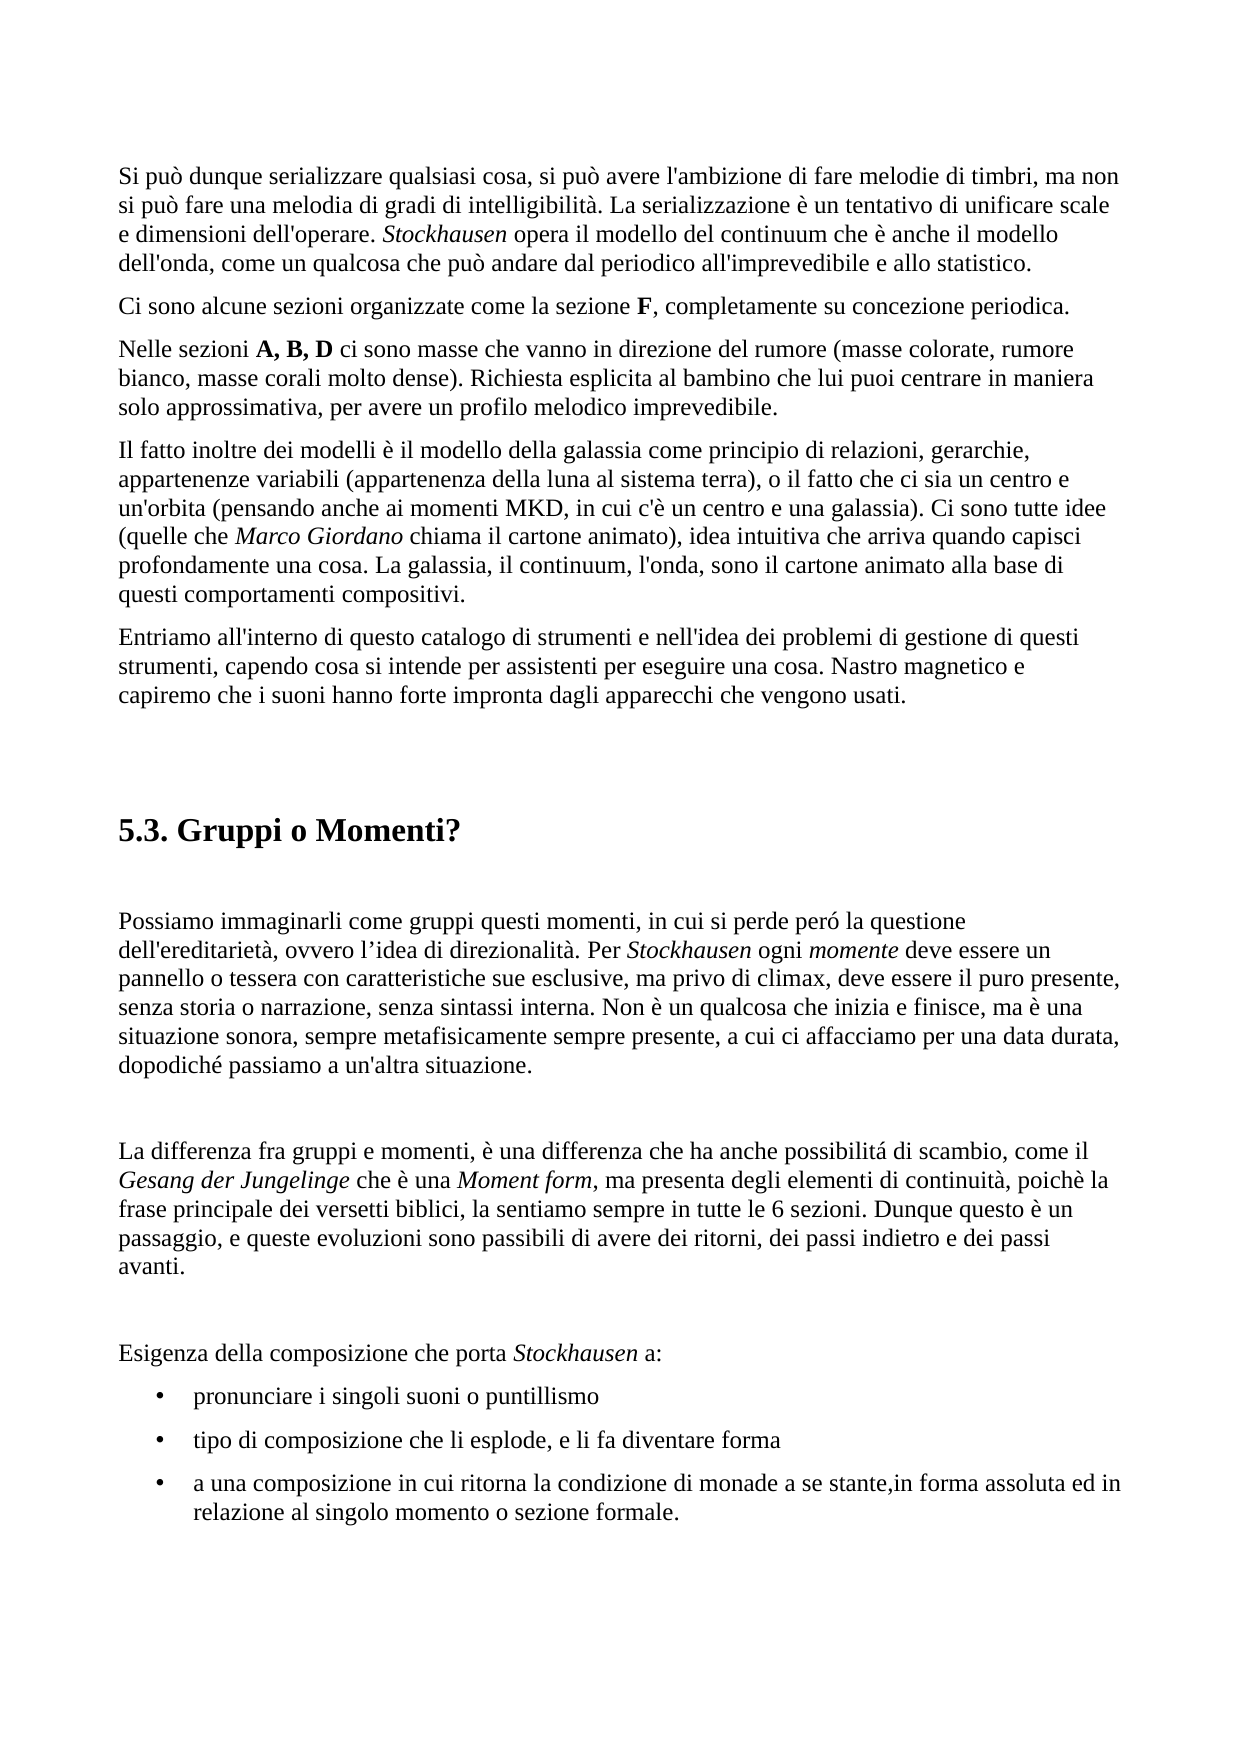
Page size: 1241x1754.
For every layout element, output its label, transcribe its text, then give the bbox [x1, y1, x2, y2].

list a una composizione in cui ritorna la condizione di monade a se stante,in forma assoluta ed in relazione al singolo momento o sezione formale. [156, 1468, 1122, 1526]
text 5.3. Gruppi o Momenti? [118, 810, 1122, 848]
text Si può dunque serializzare qualsiasi cosa, si può avere l'ambizione di fare melodie di timbri, ma non si può fare una melodia di gradi di intelligibilità. La serializzazione è un tentativo di unificare scale e dimensioni dell'operare. Stockhausen opera il modello del continuum che è anche il modello dell'onda, come un qualcosa che può andare dal periodico all'imprevedibile e allo statistico. [118, 161, 1122, 276]
text Il fatto inoltre dei modelli è il modello della galassia come principio di relazioni, gerarchie, appartenenze variabili (appartenenza della luna al sistema terra), o il fatto che ci sia un centro e un'orbita (pensando anche ai momenti MKD, in cui c'è un centro e una galassia). Ci sono tutte idee (quelle che Marco Giordano chiama il cartone animato), idea intuitiva che arriva quando capisci profondamente una cosa. La galassia, il continuum, l'onda, sono il cartone animato alla base di questi comportamenti compositivi. [118, 435, 1122, 608]
text Esigenza della composizione che porta Stockhausen a: [118, 1338, 1122, 1367]
text Entriamo all'interno di questo catalogo di strumenti e nell'idea dei problemi di gestione di questi strumenti, capendo cosa si intende per assistenti per eseguire una cosa. Nastro magnetico e capiremo che i suoni hanno forte impronta dagli apparecchi che vengono usati. [118, 622, 1122, 708]
text La differenza fra gruppi e momenti, è una differenza che ha anche possibilitá di scambio, come il Gesang der Jungelinge che è una Moment form, ma presenta degli elementi di continuità, poichè la frase principale dei versetti biblici, la sentiamo sempre in tutte le 6 sezioni. Dunque questo è un passaggio, e queste evoluzioni sono passibili di avere dei ritorni, dei passi indietro e dei passi avanti. [118, 1136, 1122, 1280]
list pronunciare i singoli suoni o puntillismo [156, 1381, 1122, 1410]
text Possiamo immaginarli come gruppi questi momenti, in cui si perde peró la questione dell'ereditarietà, ovvero l’idea di direzionalità. Per Stockhausen ogni momente deve essere un pannello o tessera con caratteristiche sue esclusive, ma privo di climax, deve essere il puro presente, senza storia o narrazione, senza sintassi interna. Non è un qualcosa che inizia e finisce, ma è una situazione sonora, sempre metafisicamente sempre presente, a cui ci affacciamo per una data durata, dopodiché passiamo a un'altra situazione. [118, 906, 1122, 1078]
text Ci sono alcune sezioni organizzate come la sezione F, completamente su concezione periodica. [118, 291, 1122, 320]
text Nelle sezioni A, B, D ci sono masse che vanno in direzione del rumore (masse colorate, rumore bianco, masse corali molto dense). Richiesta esplicita al bambino che lui puoi centrare in maniera solo approssimativa, per avere un profilo melodico imprevedibile. [118, 334, 1122, 421]
list tipo di composizione che li esplode, e li fa diventare forma [156, 1425, 1122, 1453]
